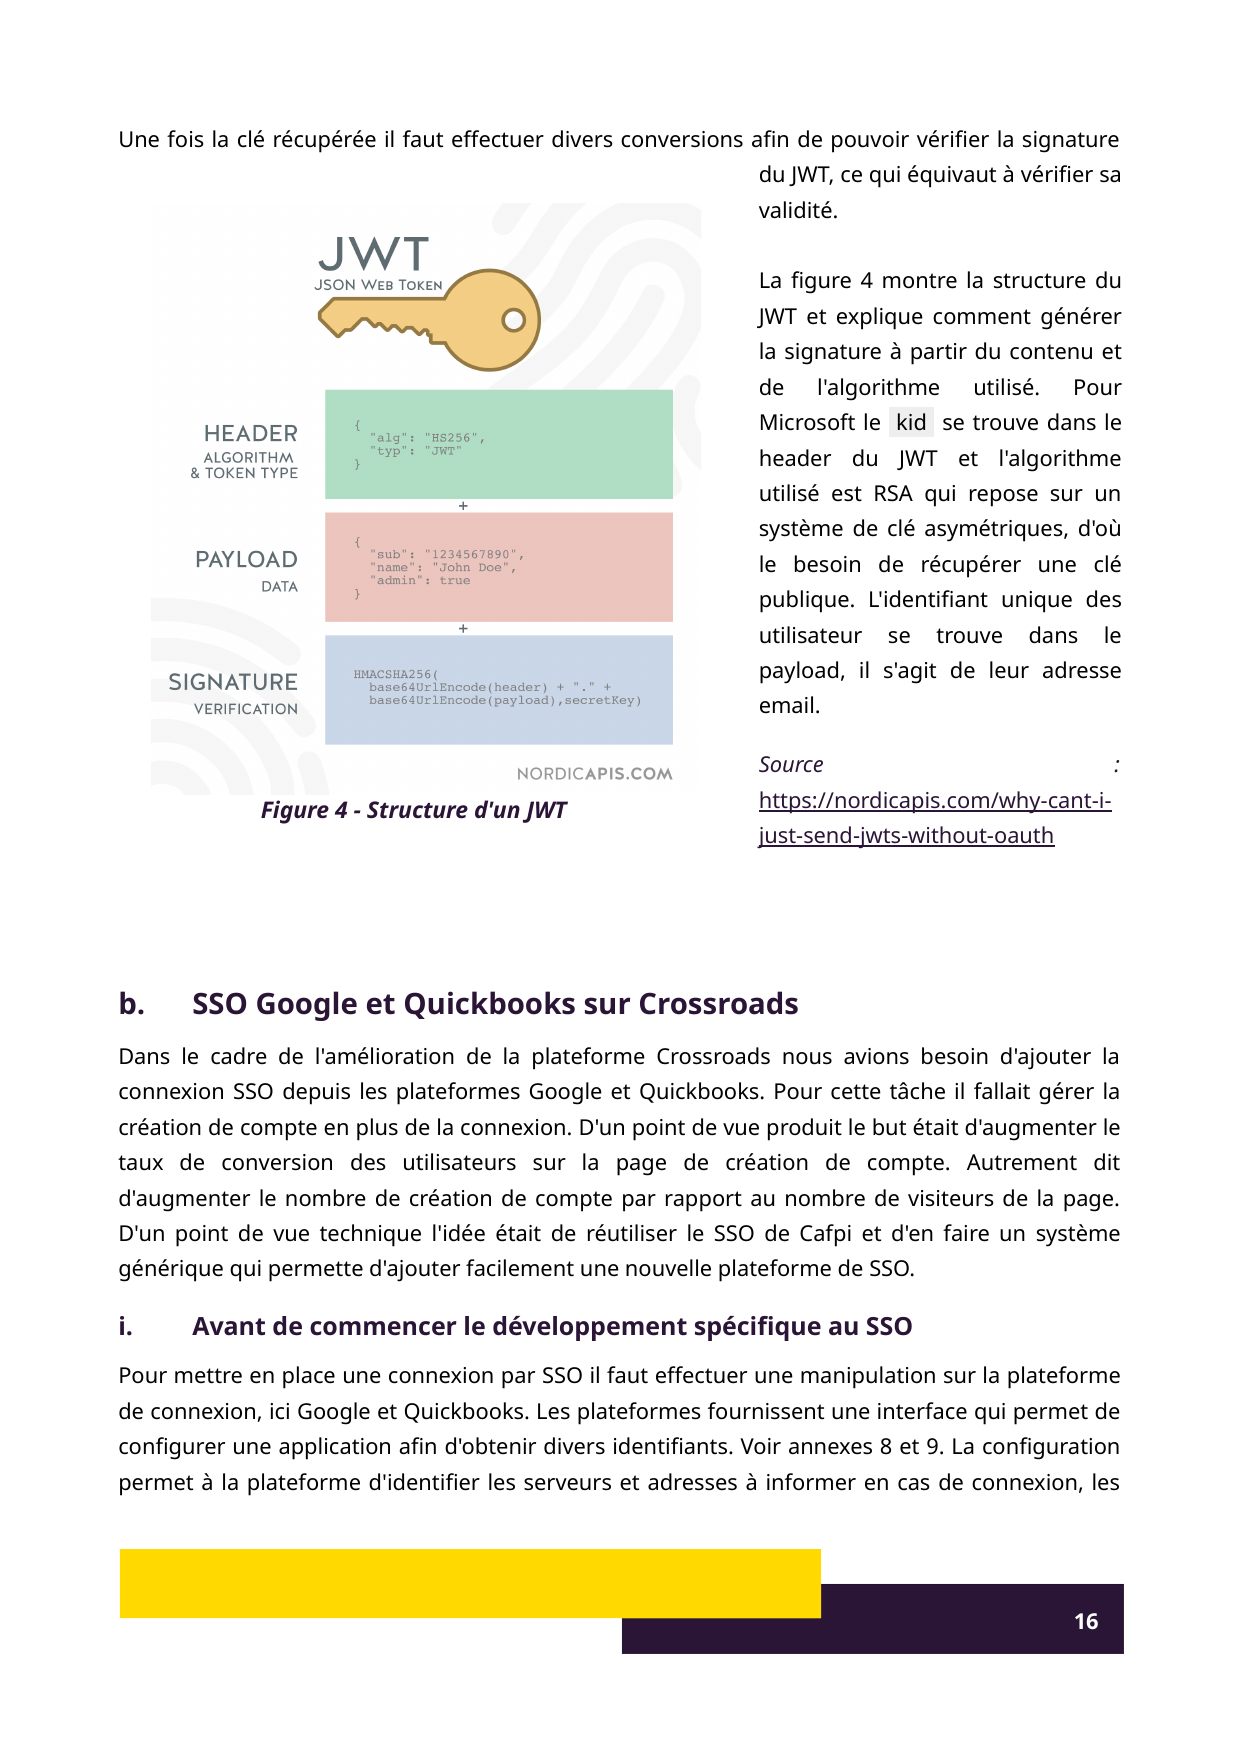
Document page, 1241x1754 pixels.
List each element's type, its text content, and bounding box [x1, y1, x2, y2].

subtitle i. Avant de commencer le développement spécifique au SSO [118, 1307, 1122, 1342]
text Figure 4 - Structure d'un JWT [109, 234, 721, 826]
subtitle b. SSO Google et Quickbooks sur Crossroads [118, 983, 1122, 1023]
text Une fois la clé récupérée il faut effectuer divers conversions afin de pouvoir vérifier la signature du JWT, ce qui équivaut à vérifier sa validité. [118, 118, 1122, 224]
text Source : https://nordicapis.com/why-cant-i-just-send-jwts-without-oauth [118, 744, 1122, 850]
picture [119, 1549, 1124, 1654]
text La figure 4 montre la structure du JWT et explique comment générer la signature à partir du contenu et de l'algorithme utilisé. Pour Microsoft le kid se trouve dans le header du JWT et l'algorithme utilisé est RSA qui repose sur un système de clé asymétriques, d'où le besoin de récupérer une clé publique. L'identifiant unique des utilisateur se trouve dans le payload, il s'agit de leur adresse email. [721, 260, 1122, 720]
text Pour mettre en place une connexion par SSO il faut effectuer une manipulation sur la plateforme de connexion, ici Google et Quickbooks. Les plateformes fournissent une interface qui permet de configurer une application afin d'obtenir divers identifiants. Voir annexes 8 et 9. La configuration permet à la plateforme d'identifier les serveurs et adresses à informer en cas de connexion, les [118, 1354, 1122, 1496]
picture [151, 203, 702, 795]
text Dans le cadre de l'amélioration de la plateforme Crossroads nous avions besoin d'ajouter la connexion SSO depuis les plateformes Google et Quickbooks. Pour cette tâche il fallait gérer la création de compte en plus de la connexion. D'un point de vue produit le but était d'augmenter le taux de conversion des utilisateurs sur la page de création de compte. Autrement dit d'augmenter le nombre de création de compte par rapport au nombre de visiteurs de la page. D'un point de vue technique l'idée était de réutiliser le SSO de Cafpi et d'en faire un système générique qui permette d'ajouter facilement une nouvelle plateforme de SSO. [118, 1035, 1122, 1283]
